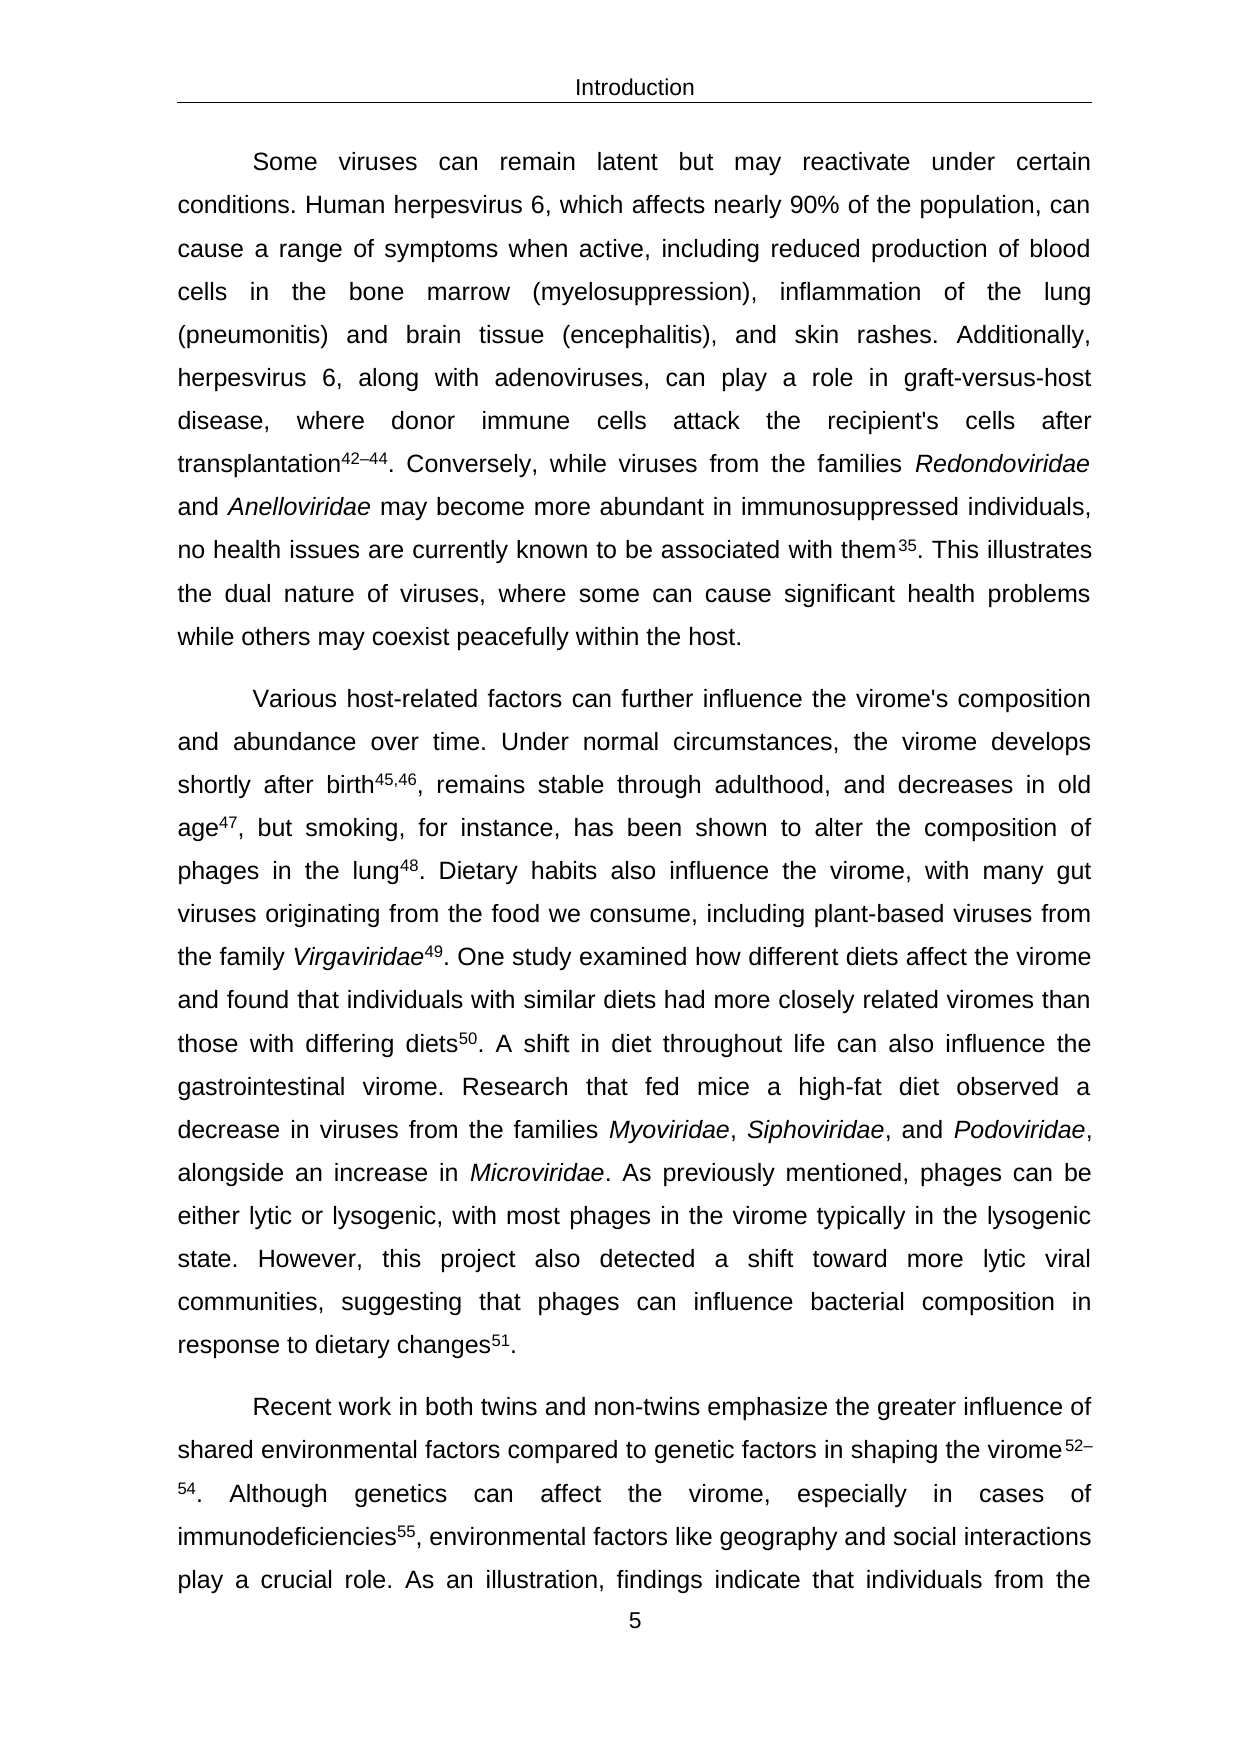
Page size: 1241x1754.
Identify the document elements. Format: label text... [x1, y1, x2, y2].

text Recent work in both twins and non-twins emphasize the greater influence of shared environmental factors compared to genetic factors in shaping the virome52–54. Although genetics can affect the virome, especially in cases of immunodeficiencies55, environmental factors like geography and social interactions play a crucial role. As an illustration, findings indicate that individuals from the [177, 1392, 1092, 1594]
text Various host-related factors can further influence the virome's composition and abundance over time. Under normal circumstances, the virome develops shortly after birth45,46, remains stable through adulthood, and decreases in old age47, but smoking, for instance, has been shown to alter the composition of phages in the lung48. Dietary habits also influence the virome, with many gut viruses originating from the food we consume, including plant-based viruses from the family Virgaviridae49. One study examined how different diets affect the virome and found that individuals with similar diets had more closely related viromes than those with differing diets50. A shift in diet throughout life can also influence the gastrointestinal virome. Research that fed mice a high-fat diet observed a decrease in viruses from the families Myoviridae, Siphoviridae, and Podoviridae, alongside an increase in Microviridae. As previously mentioned, phages can be either lytic or lysogenic, with most phages in the virome typically in the lysogenic state. However, this project also detected a shift toward more lytic viral communities, suggesting that phages can influence bacterial composition in response to dietary changes51. [177, 684, 1092, 1359]
text Some viruses can remain latent but may reactivate under certain conditions. Human herpesvirus 6, which affects nearly 90% of the population, can cause a range of symptoms when active, including reduced production of blood cells in the bone marrow (myelosuppression), inflammation of the lung (pneumonitis) and brain tissue (encephalitis), and skin rashes. Additionally, herpesvirus 6, along with adenoviruses, can play a role in graft-versus-host disease, where donor immune cells attack the recipient's cells after transplantation42–44. Conversely, while viruses from the families Redondoviridae and Anelloviridae may become more abundant in immunosuppressed individuals, no health issues are currently known to be associated with them35. This illustrates the dual nature of viruses, where some can cause significant health problems while others may coexist peacefully within the host. [177, 147, 1092, 651]
